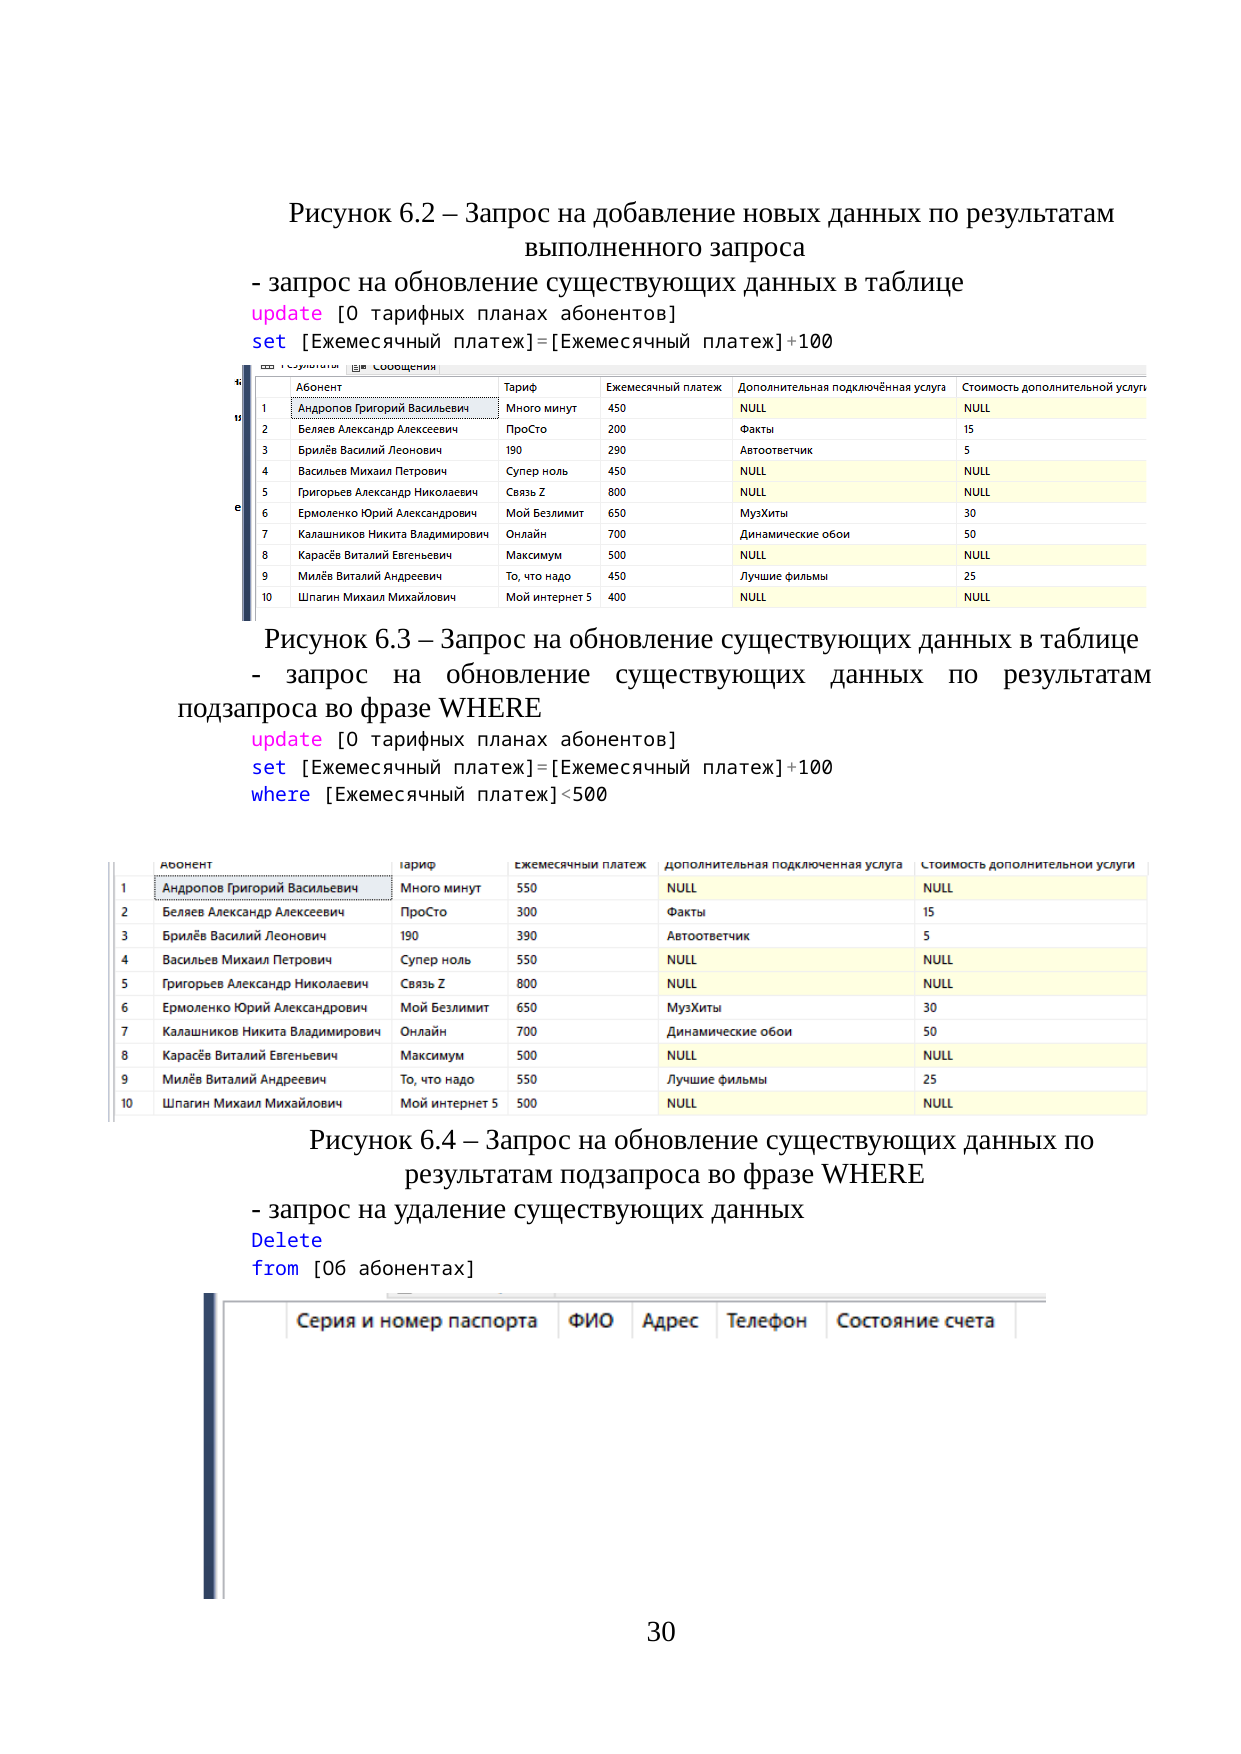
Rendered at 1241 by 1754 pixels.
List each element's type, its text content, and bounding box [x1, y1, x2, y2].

picture [203, 1404, 435, 1599]
text where [Ежемесячный платеж]<500 [177, 780, 1152, 807]
text Delete [177, 1226, 1152, 1253]
text update [О тарифных планах абонентов] [177, 299, 1152, 326]
text set [Ежемесячный платеж]=[Ежемесячный платеж]+100 [177, 753, 1152, 780]
text from [Об абонентах] [177, 1254, 1152, 1282]
picture [108, 985, 671, 1122]
text - запрос на обновление существующих данных по результатам подзапроса во фразе WHERE [177, 656, 1152, 724]
text - запрос на удаление существующих данных [177, 1192, 1152, 1225]
picture [234, 480, 695, 621]
text Рисунок 6.2 – Запрос на добавление новых данных по результатам выполненного запроса [177, 195, 1152, 263]
text - запрос на обновление существующих данных в таблице [177, 264, 1152, 298]
text Рисунок 6.4 – Запрос на обновление существующих данных по результатам подзапроса во фразе WHERE [177, 838, 1152, 1190]
text set [Ежемесячный платеж]=[Ежемесячный платеж]+100 [177, 327, 1152, 354]
text Рисунок 6.3 – Запрос на обновление существующих данных в таблице [177, 596, 1152, 654]
text update [О тарифных планах абонентов] [177, 725, 1152, 752]
